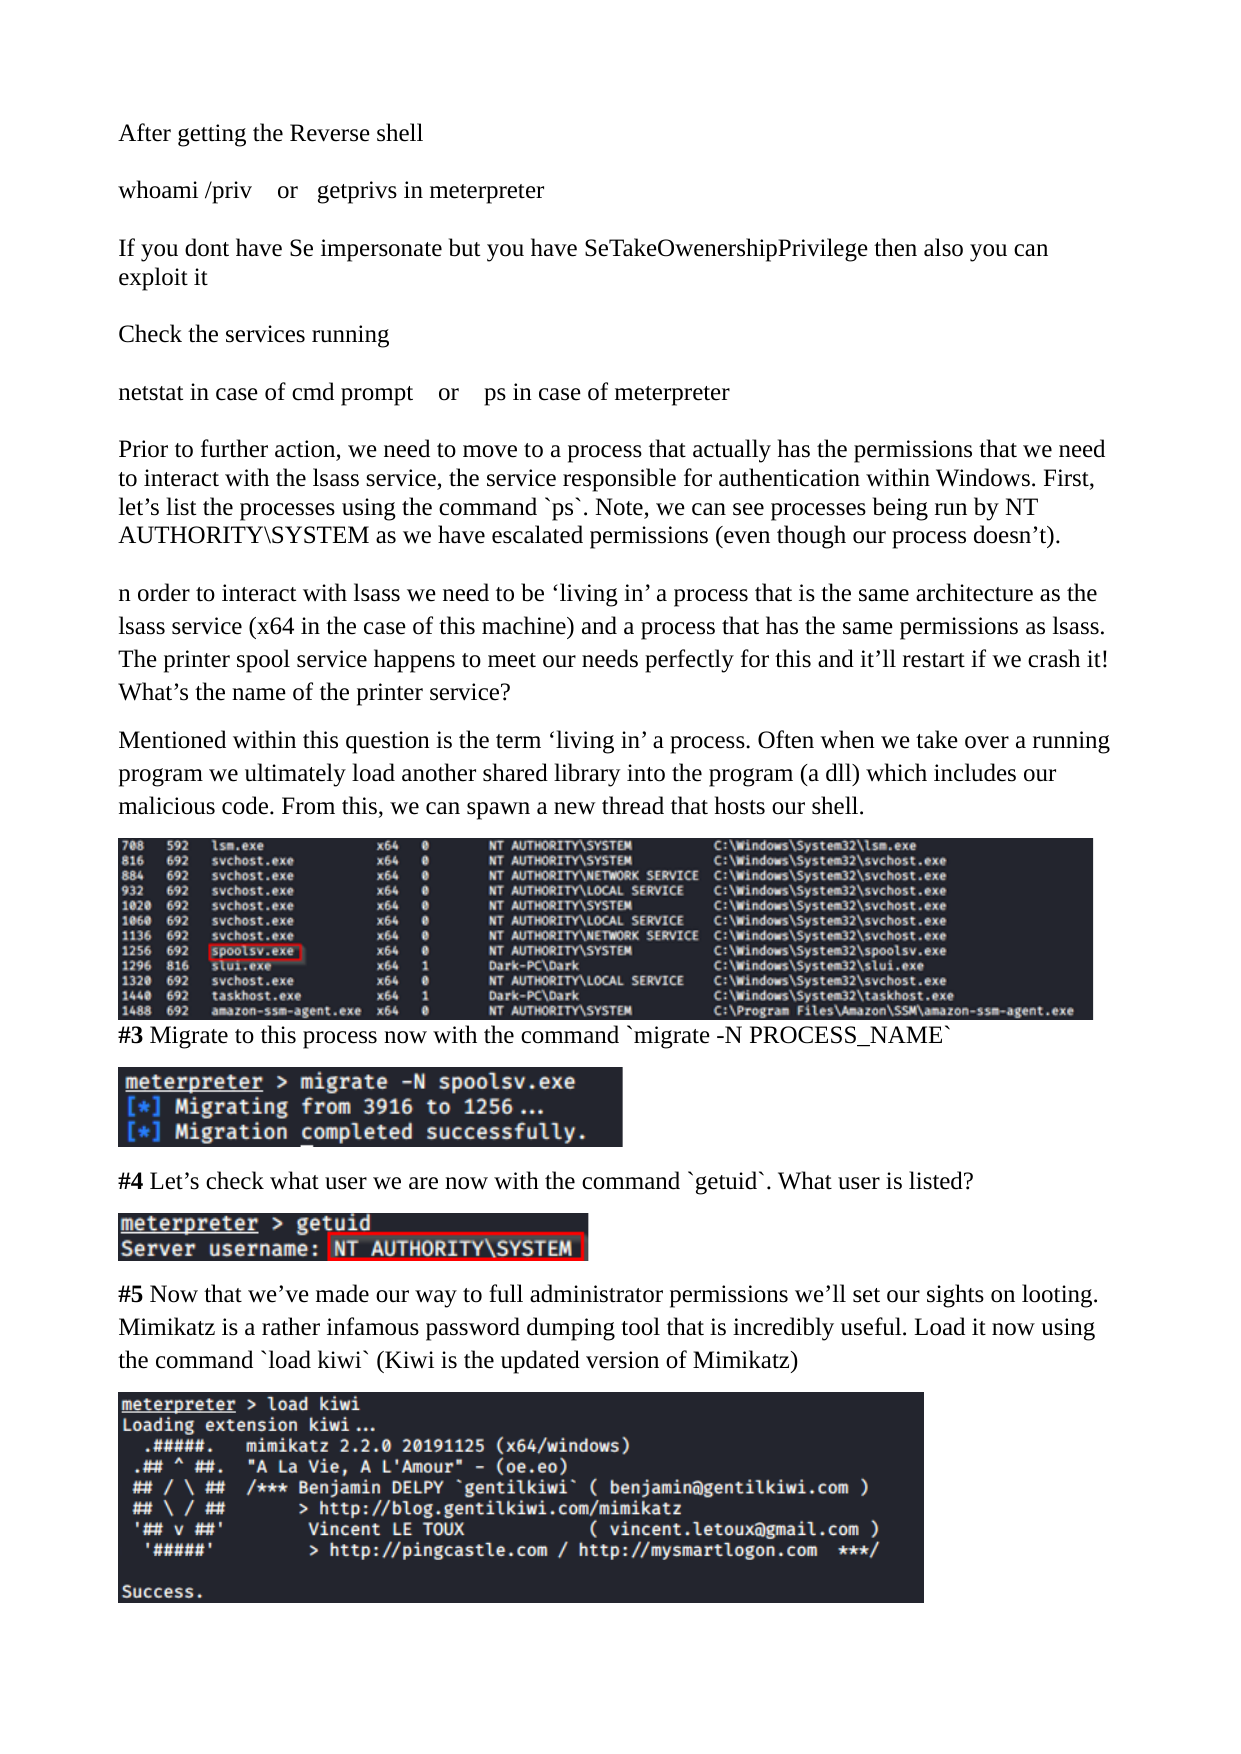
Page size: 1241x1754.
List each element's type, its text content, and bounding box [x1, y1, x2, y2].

text If you dont have Se impersonate but you have SeTakeOwenershipPrivilege then also you can exploit it [118, 233, 1122, 291]
text Check the services running [118, 319, 1122, 348]
text Prior to further action, we need to move to a process that actually has the permissions that we need to interact with the lsass service, the service responsible for authentication within Windows. First, let’s list the processes using the command `ps`. Note, we can see processes being run by NT AUTHORITY\SYSTEM as we have escalated permissions (even though our process doesn’t). [118, 434, 1122, 549]
text #4 Let’s check what user we are now with the command `getuid`. What user is listed? [118, 1166, 1122, 1194]
text After getting the Reverse shell [118, 118, 1122, 147]
picture [118, 1213, 589, 1261]
picture [118, 1392, 924, 1603]
text Mentioned within this question is the term ‘living in’ a process. Often when we take over a running program we ultimately load another shared library into the program (a dll) which includes our malicious code. From this, we can spawn a new thread that hosts our shell. [118, 725, 1122, 819]
text #5 Now that we’ve made our way to full administrator permissions we’ll set our sights on looting. Mimikatz is a rather infamous password dumping tool that is incredibly useful. Load it now using the command `load kiwi` (Kiwi is the updated version of Mimikatz) [118, 1279, 1122, 1374]
text #3 Migrate to this process now with the command `migrate -N PROCESS_NAME` [118, 1020, 1122, 1048]
text netstat in case of cmd prompt or ps in case of meterpreter [118, 377, 1122, 406]
text n order to interact with lsass we need to be ‘living in’ a process that is the same architecture as the lsass service (x64 in the case of this machine) and a process that has the same permissions as lsass. The printer spool service happens to meet our needs perfectly for this and it’ll restart if we crash it! What’s the name of the printer service? [118, 578, 1122, 706]
picture [118, 838, 1094, 1020]
picture [118, 1067, 623, 1147]
text whoami /priv or getprivs in meterpreter [118, 176, 1122, 204]
